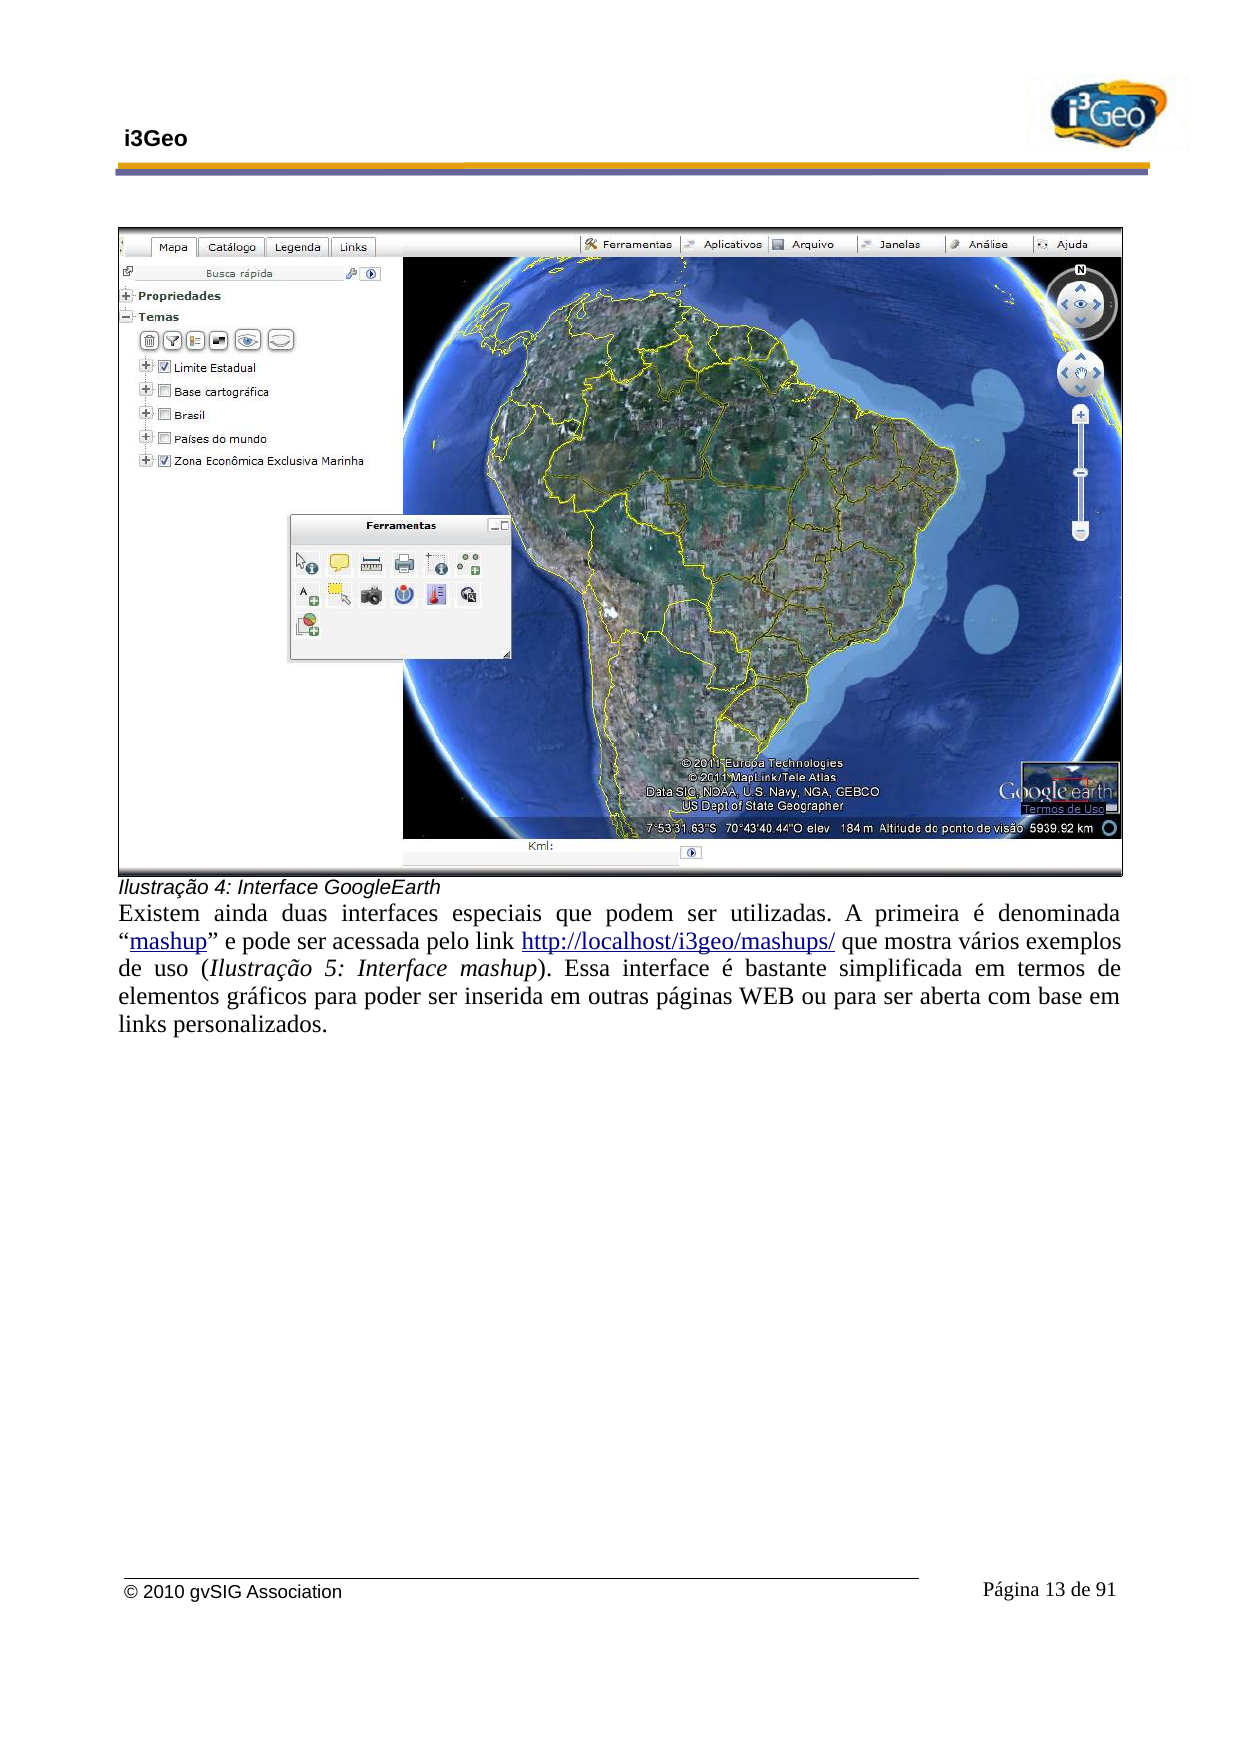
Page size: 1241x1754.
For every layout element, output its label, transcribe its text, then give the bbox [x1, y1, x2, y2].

picture [119, 228, 1122, 876]
text Ilustração 4: Interface GoogleEarth [118, 877, 1122, 899]
picture [1025, 74, 1191, 151]
text [118, 214, 1122, 227]
text Existem ainda duas interfaces especiais que podem ser utilizadas. A primeira é denominada “mashup” e pode ser acessada pelo link http://localhost/i3geo/mashups/ que mostra vários exemplos de uso (Ilustração 5: Interface mashup). Essa interface é bastante simplificada em termos de elementos gráficos para poder ser inserida em outras páginas WEB ou para ser aberta com base em links personalizados. [118, 899, 1122, 1038]
